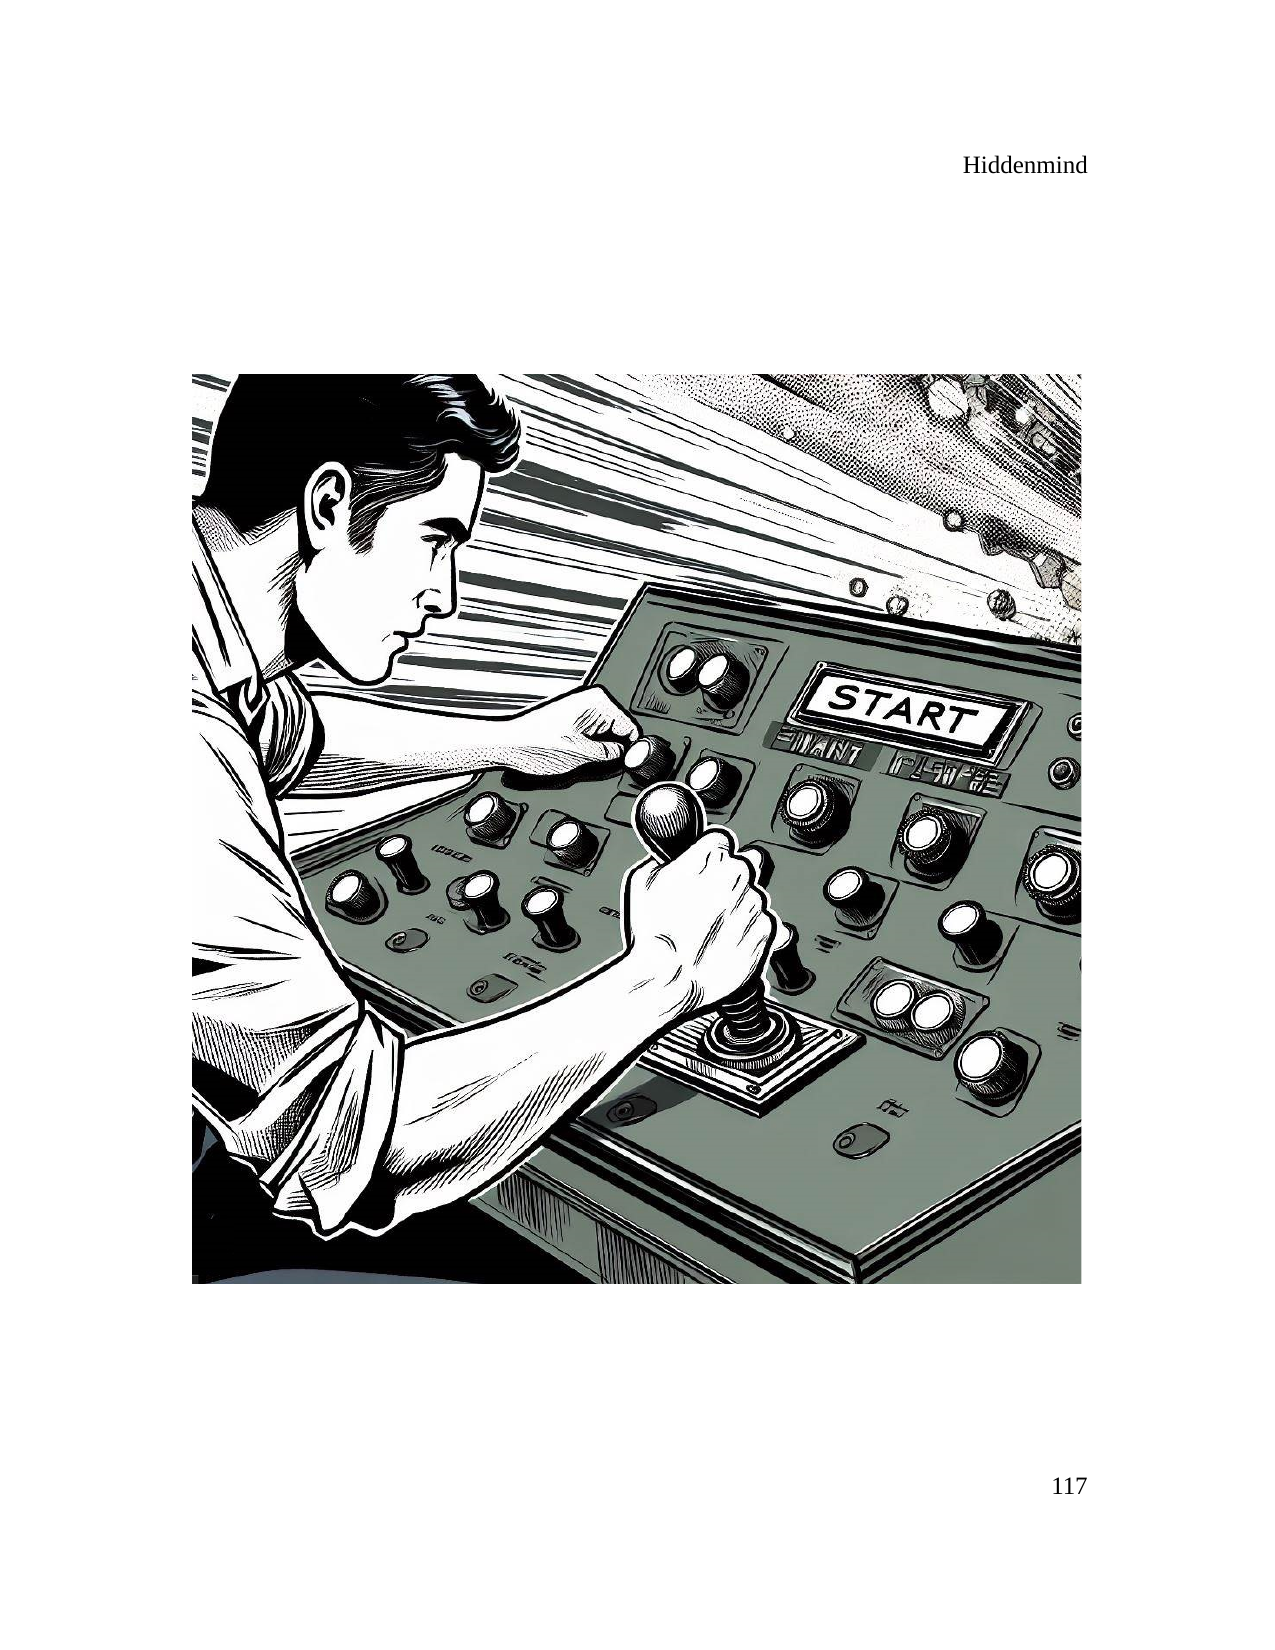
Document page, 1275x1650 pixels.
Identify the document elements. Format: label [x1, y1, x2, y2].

picture [192, 374, 1082, 1284]
